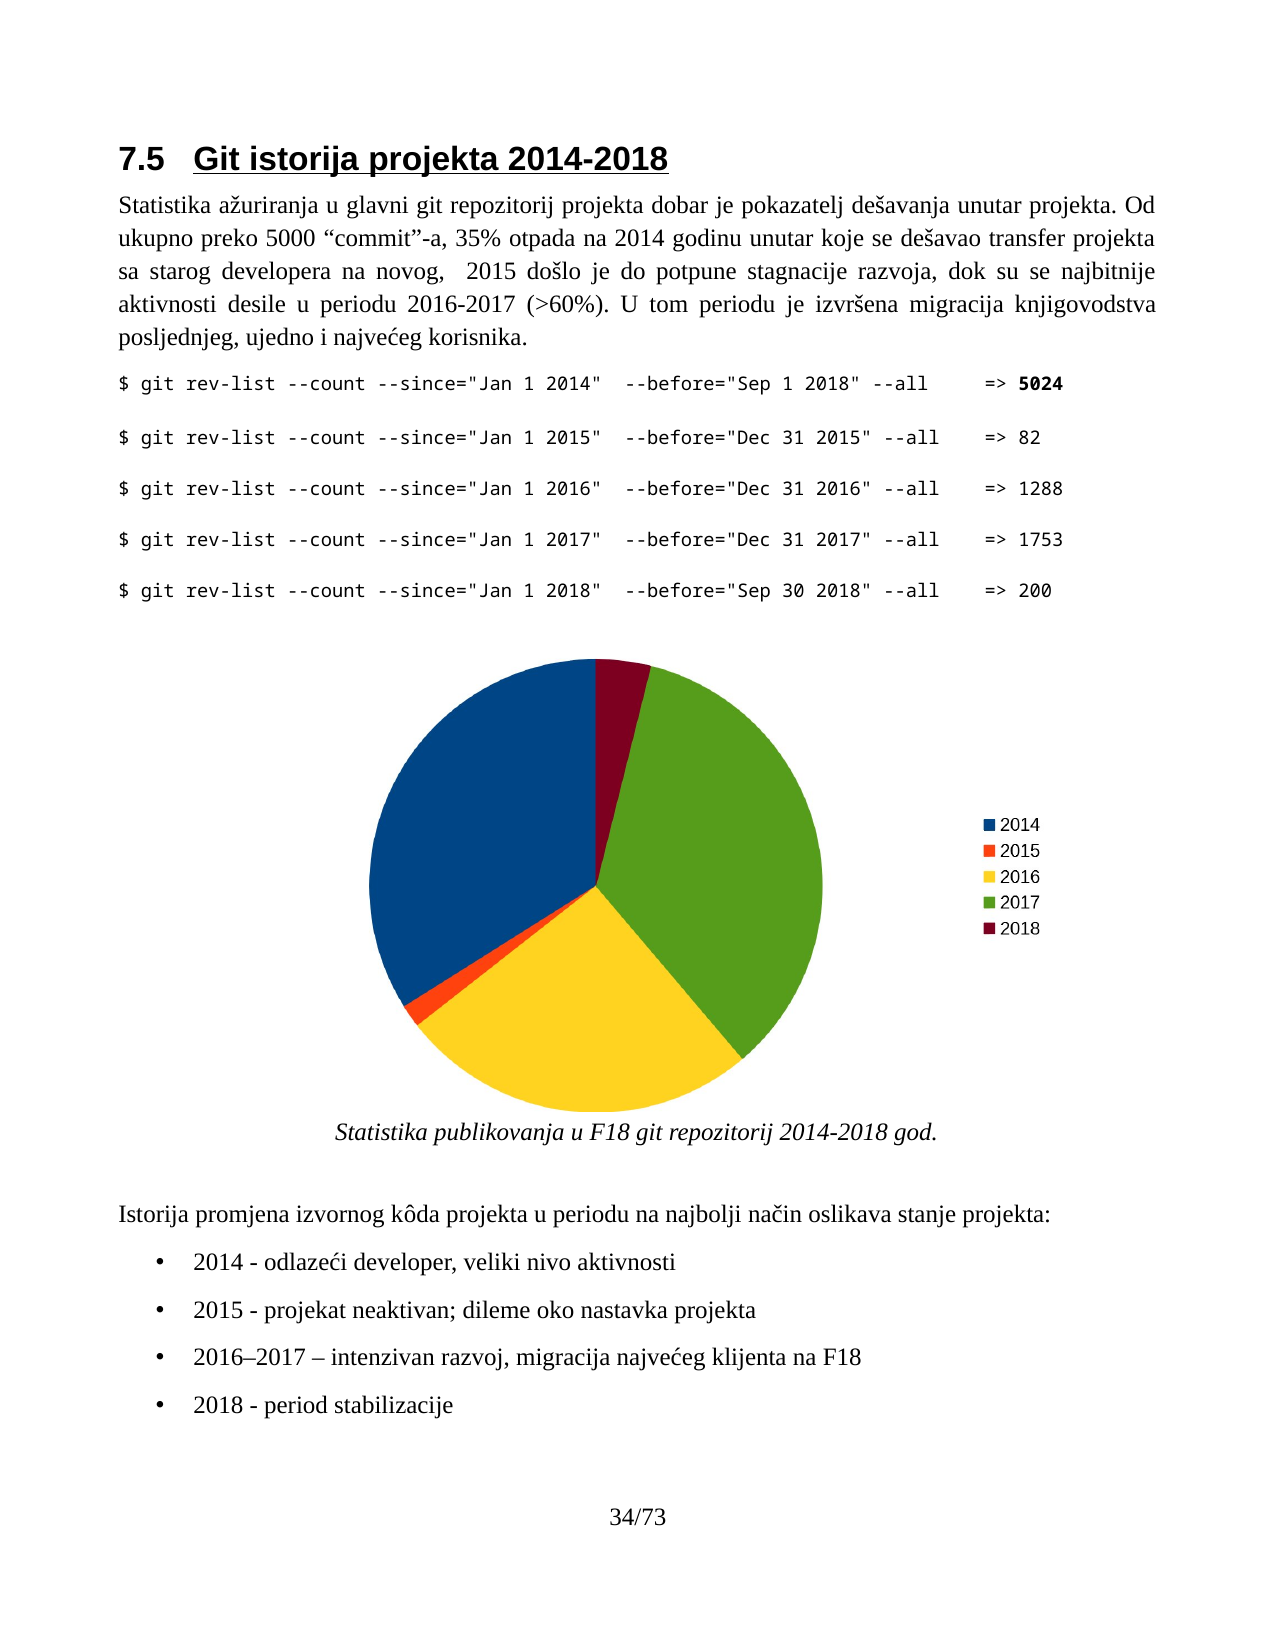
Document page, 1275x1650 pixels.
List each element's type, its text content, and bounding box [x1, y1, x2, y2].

text $ git rev-list --count --since="Jan 1 2015" --before="Dec 31 2015" --all => 82 [1041, 424, 1157, 449]
text Statistika ažuriranja u glavni git repozitorij projekta dobar je pokazatelj dešavanja unutar projekta. Od ukupno preko 5000 “commit”-a, 35% otpada na 2014 godinu unutar koje se dešavao transfer projekta sa starog developera na novog, 2015 došlo je do potpune stagnacije razvoja, dok su se najbitnije aktivnosti desile u periodu 2016-2017 (>60%). U tom periodu je izvršena migracija knjigovodstva posljednjeg, ujedno i najvećeg korisnika. [118, 190, 1157, 351]
list 2015 - projekat neaktivan; dileme oko nastavka projekta [156, 1295, 1157, 1323]
picture [218, 640, 1057, 1112]
text Istorija promjena izvornog kôda projekta u periodu na najbolji način oslikava stanje projekta: [118, 1199, 1157, 1228]
text $ git rev-list --count --since="Jan 1 2014" --before="Sep 1 2018" --all => 5024 [118, 370, 1157, 395]
text $ git rev-list --count --since="Jan 1 2016" --before="Dec 31 2016" --all => 1288 [1063, 475, 1157, 501]
subtitle Git istorija projekta 2014-2018 [118, 139, 1157, 178]
text $ git rev-list --count --since="Jan 1 2018" --before="Sep 30 2018" --all => 200 [1052, 577, 1157, 603]
text Statistika publikovanja u F18 git repozitorij 2014-2018 god. [219, 1112, 1056, 1146]
list 2016–2017 – intenzivan razvoj, migracija najvećeg klijenta na F18 [156, 1342, 1157, 1371]
list 2018 - period stabilizacije [156, 1390, 1157, 1419]
list 2014 - odlazeći developer, veliki nivo aktivnosti [156, 1247, 1157, 1276]
text $ git rev-list --count --since="Jan 1 2017" --before="Dec 31 2017" --all => 1753 [1063, 526, 1157, 552]
